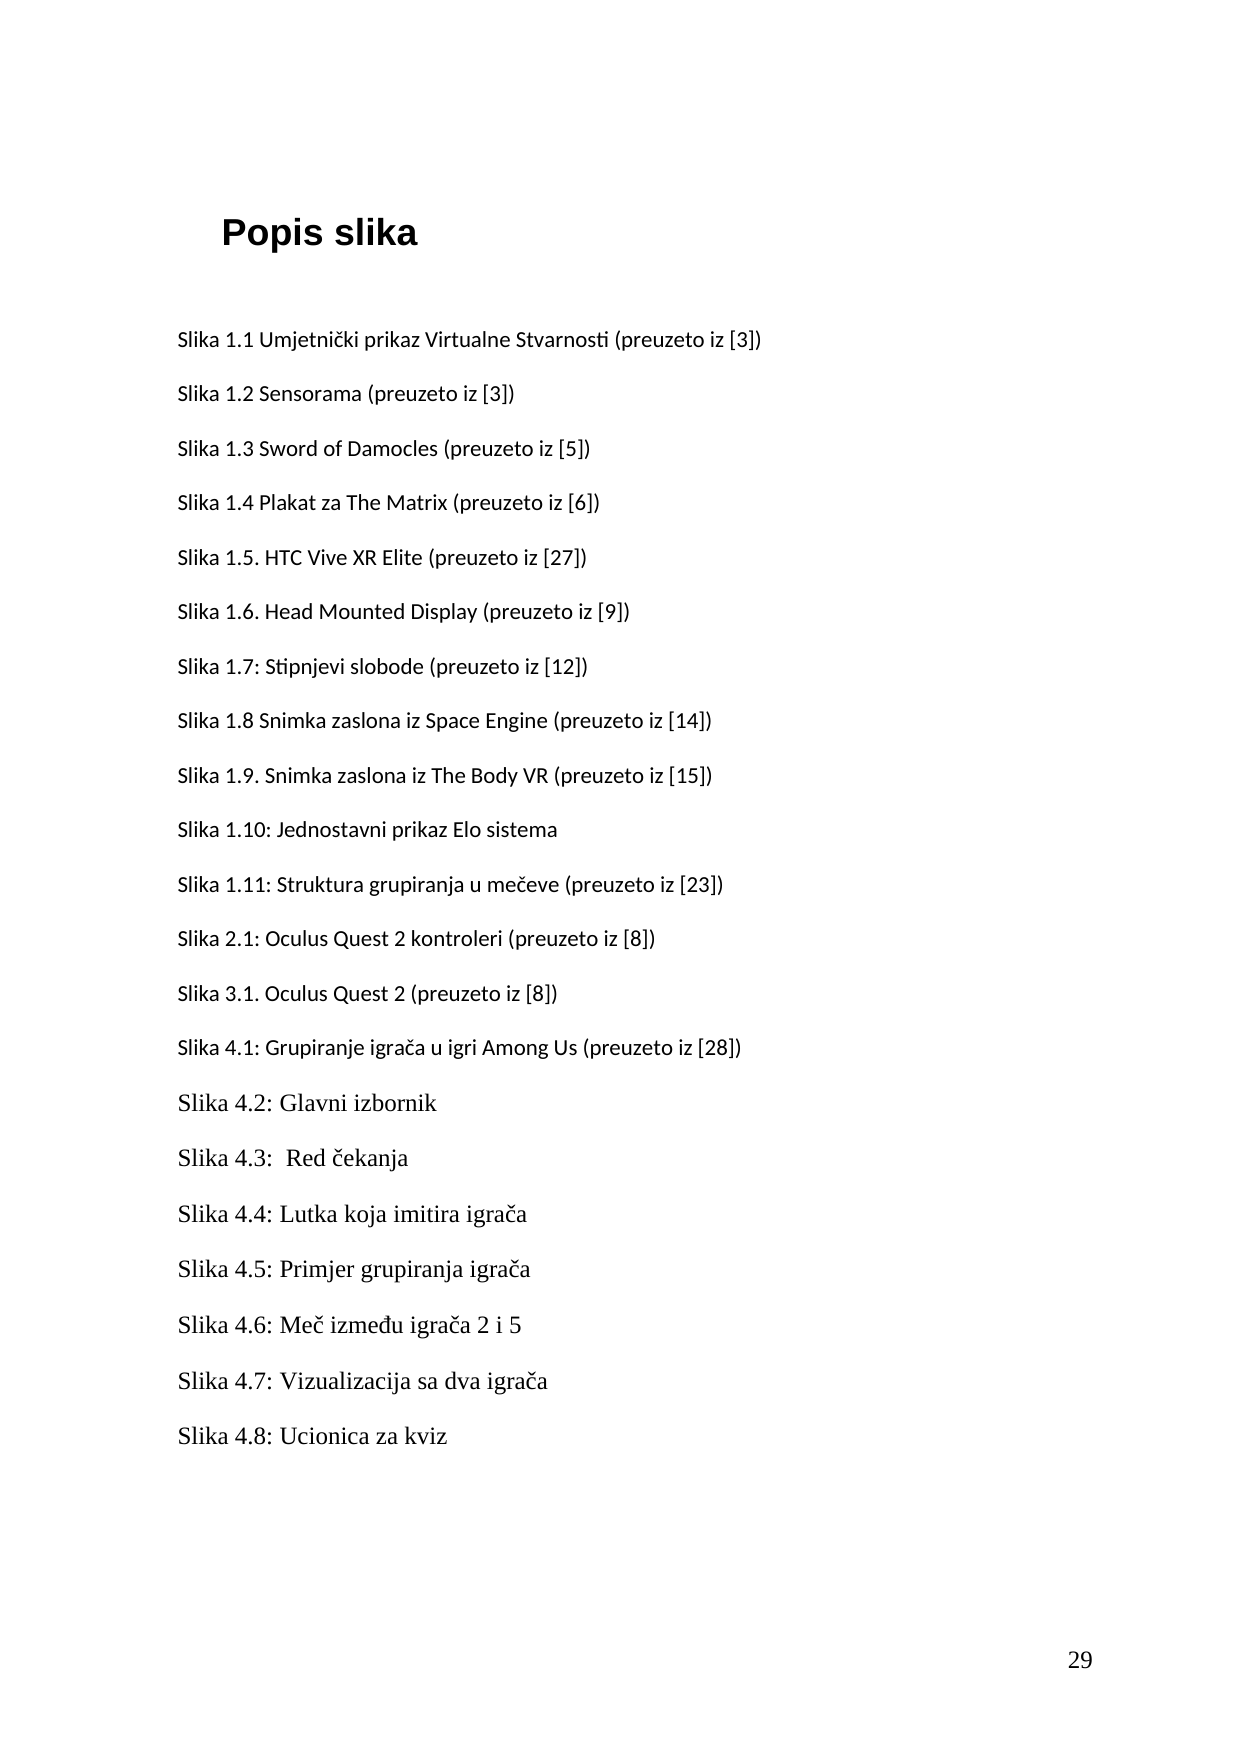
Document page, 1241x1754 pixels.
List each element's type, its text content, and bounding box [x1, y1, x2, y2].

text Slika 1.7: Stipnjevi slobode (preuzeto iz [12]) [177, 652, 1092, 680]
text Slika 1.1 Umjetnički prikaz Virtualne Stvarnosti (preuzeto iz [3]) [177, 325, 1092, 353]
text Slika 4.2: Glavni izbornik [177, 1088, 1092, 1116]
text Slika 1.5. HTC Vive XR Elite (preuzeto iz [27]) [177, 543, 1092, 571]
text Slika 1.11: Struktura grupiranja u mečeve (preuzeto iz [23]) [177, 870, 1092, 898]
text Slika 4.3: Red čekanja [177, 1143, 1092, 1172]
text Slika 4.8: Ucionica za kviz [177, 1421, 1092, 1450]
text Slika 4.6: Meč između igrača 2 i 5 [177, 1310, 1092, 1339]
text Slika 1.8 Snimka zaslona iz Space Engine (preuzeto iz [14]) [177, 706, 1092, 734]
text Slika 4.7: Vizualizacija sa dva igrača [177, 1366, 1092, 1394]
text Slika 4.1: Grupiranje igrača u igri Among Us (preuzeto iz [28]) [177, 1033, 1092, 1061]
text Slika 1.3 Sword of Damocles (preuzeto iz [5]) [177, 434, 1092, 462]
text Slika 1.10: Jednostavni prikaz Elo sistema [177, 815, 1092, 843]
text Slika 4.4: Lutka koja imitira igrača [177, 1199, 1092, 1228]
text Slika 3.1. Oculus Quest 2 (preuzeto iz [8]) [177, 979, 1092, 1007]
text Slika 4.5: Primjer grupiranja igrača [177, 1254, 1092, 1283]
subtitle Popis slika [221, 210, 1092, 253]
text Slika 1.9. Snimka zaslona iz The Body VR (preuzeto iz [15]) [177, 761, 1092, 789]
text Slika 1.6. Head Mounted Display (preuzeto iz [9]) [177, 597, 1092, 625]
text Slika 2.1: Oculus Quest 2 kontroleri (preuzeto iz [8]) [177, 924, 1092, 952]
text Slika 1.2 Sensorama (preuzeto iz [3]) [177, 379, 1092, 407]
text Slika 1.4 Plakat za The Matrix (preuzeto iz [6]) [177, 488, 1092, 516]
